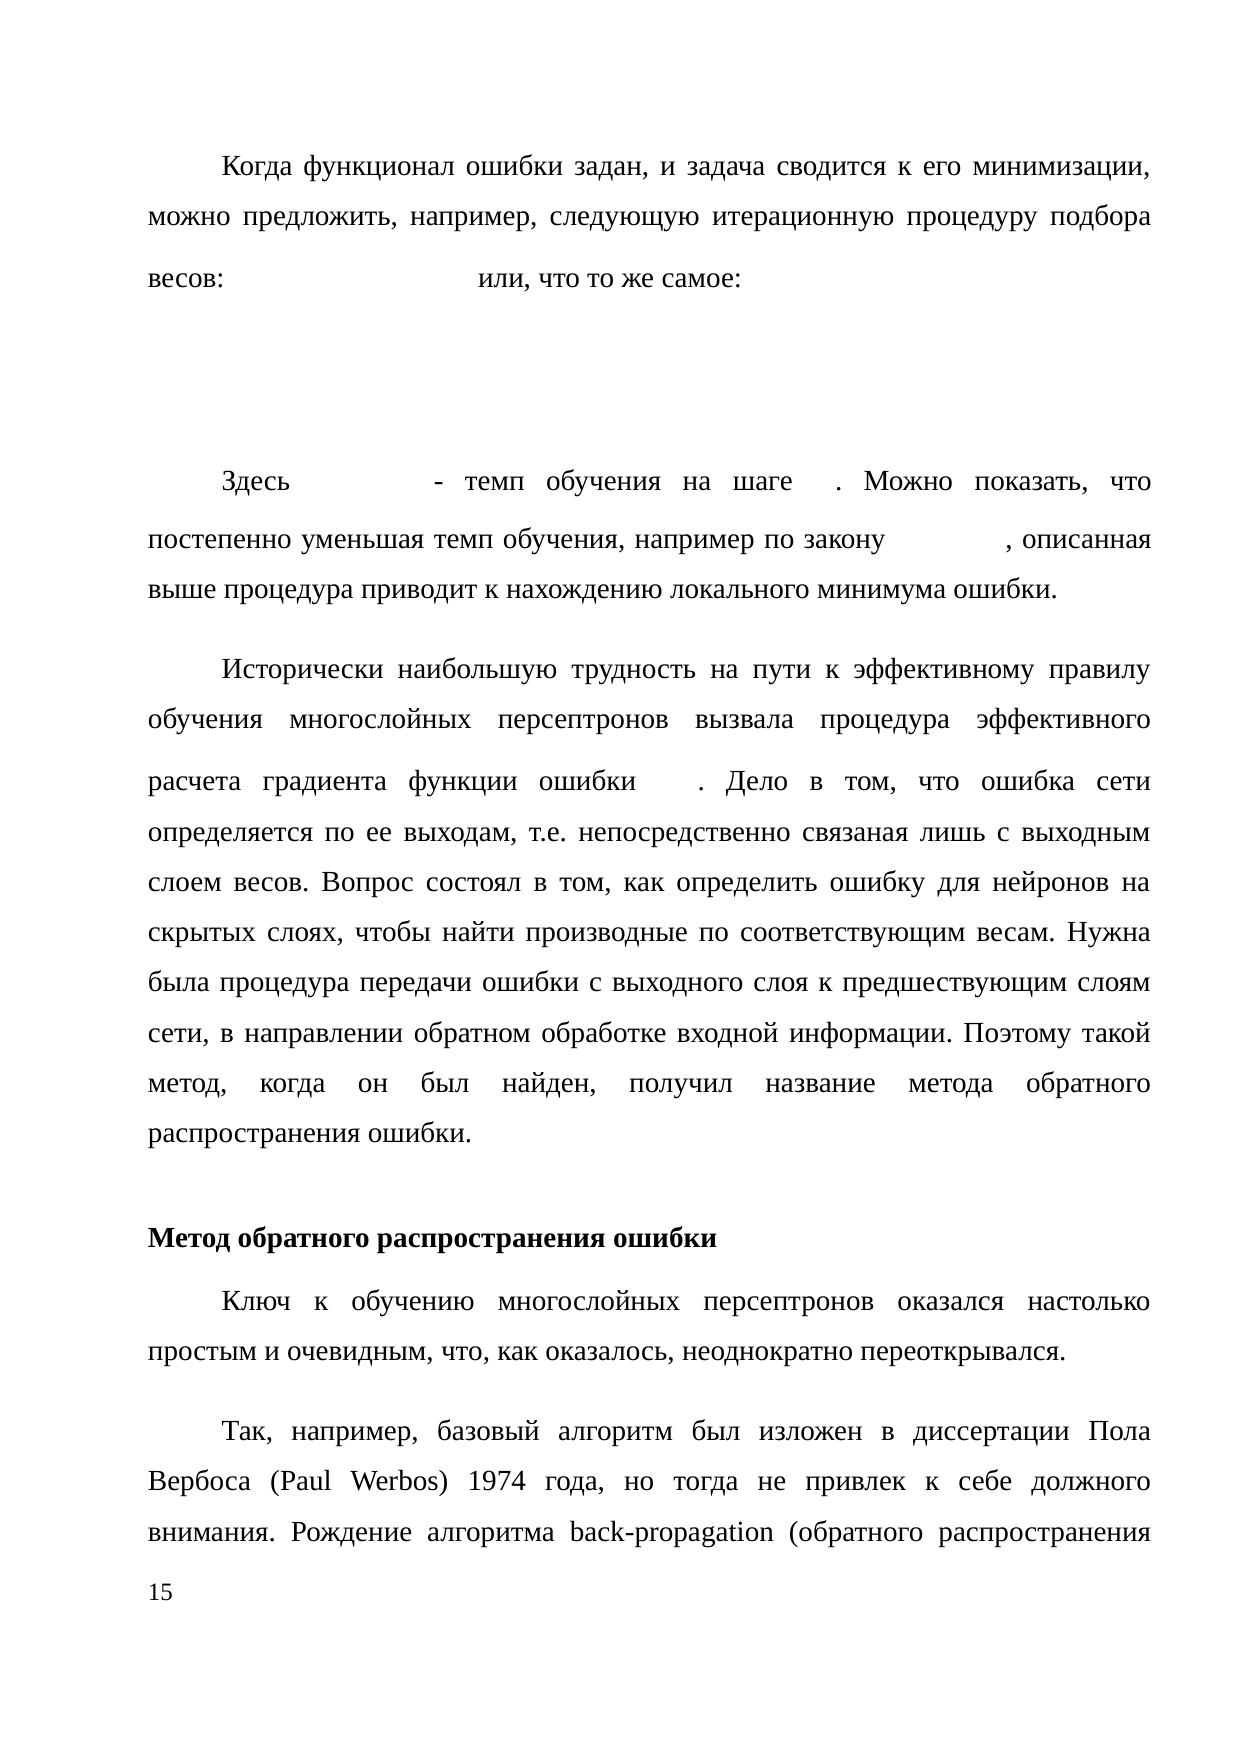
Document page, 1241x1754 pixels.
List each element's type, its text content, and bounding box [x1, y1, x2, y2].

text Ключ к обучению многослойных персептронов оказался настолько простым и очевидным, что, как оказалось, неоднократно переоткрывался. [148, 1283, 1152, 1367]
text Так, например, базовый алгоритм был изложен в диссертации Пола Вербоса (Paul Werbos) 1974 года, но тогда не привлек к себе должного внимания. Рождение алгоритма back-propagation (обратного распространения [148, 1413, 1152, 1547]
subtitle Метод обратного распространения ошибки [148, 1220, 1152, 1254]
text Когда функционал ошибки задан, и задача сводится к его минимизации, можно предложить, например, следующую итерационную процедуру подбора весов: или, что то же самое: [148, 148, 1152, 293]
text Здесь - темп обучения на шаге . Можно показать, что постепенно уменьшая темп обучения, например по закону , описанная выше процедура приводит к нахождению локального минимума ошибки. [148, 456, 1152, 605]
text Исторически наибольшую трудность на пути к эффективному правилу обучения многослойных персептронов вызвала процедура эффективного расчета градиента функции ошибки . Дело в том, что ошибка сети определяется по ее выходам, т.е. непосредственно связаная лишь с выходным слоем весов. Вопрос состоял в том, как определить ошибку для нейронов на скрытых слоях, чтобы найти производные по соответствующим весам. Нужна была процедура передачи ошибки с выходного слоя к предшествующим слоям сети, в направлении обратном обработке входной информации. Поэтому такой метод, когда он был найден, получил название метода обратного распространения ошибки. [148, 651, 1152, 1149]
